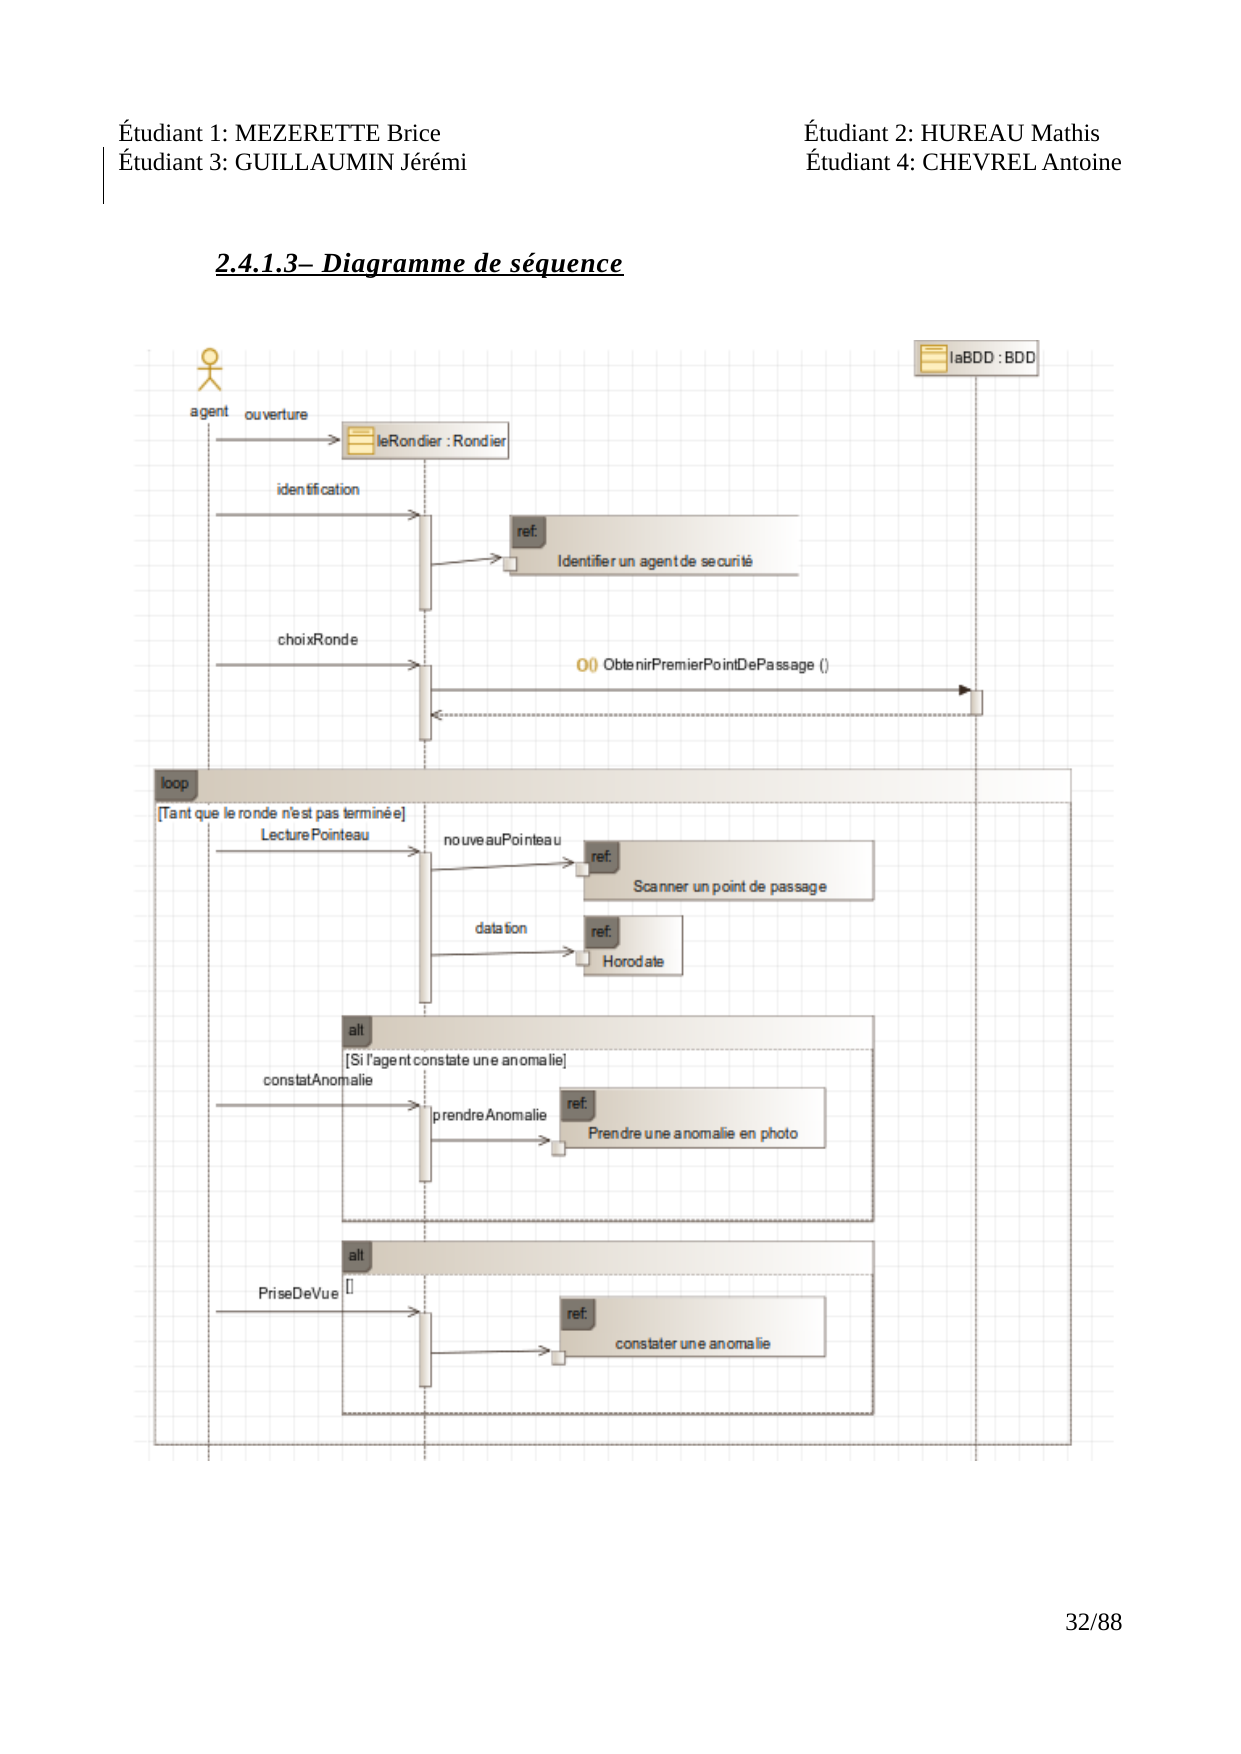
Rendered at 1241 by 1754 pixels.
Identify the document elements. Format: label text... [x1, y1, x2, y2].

picture [126, 340, 1114, 1461]
subtitle 2.4.1.3– Diagramme de séquence [118, 246, 1122, 278]
